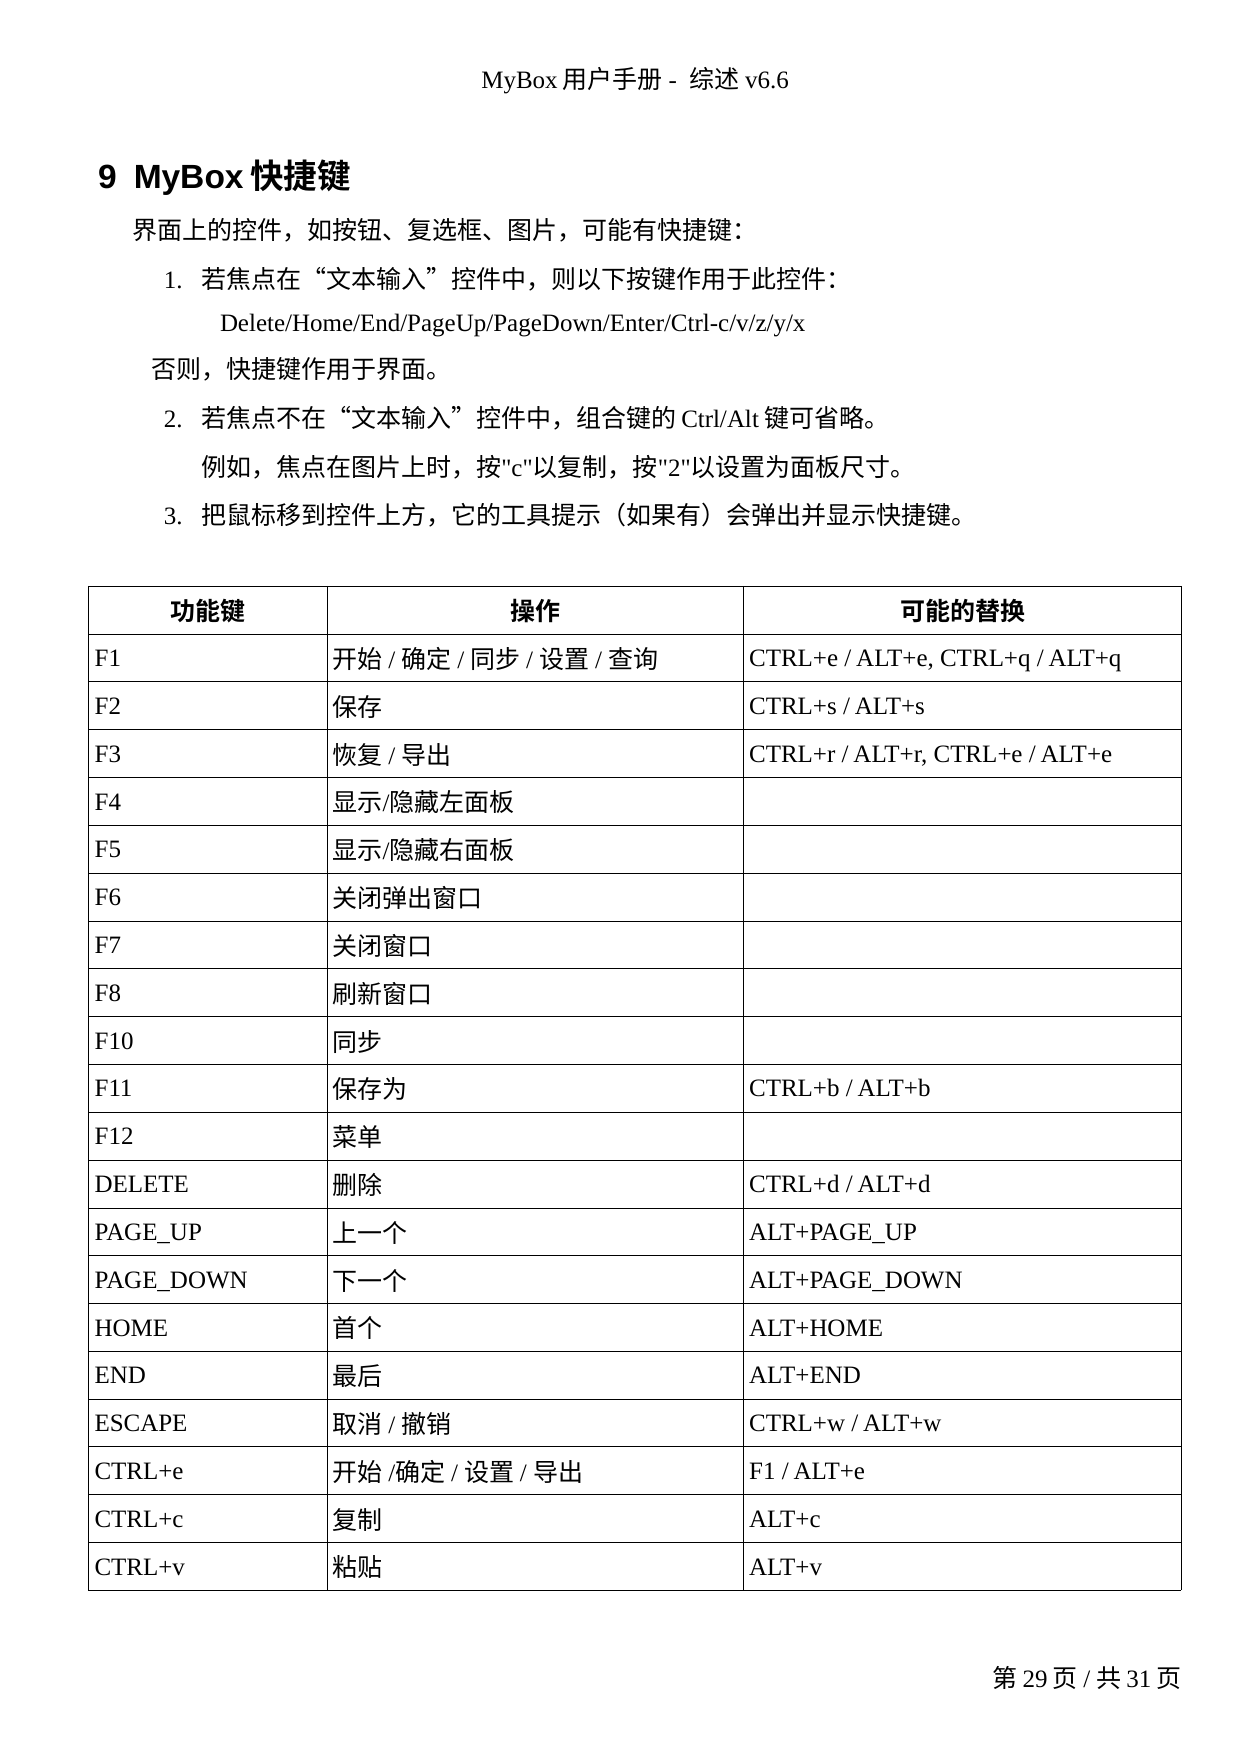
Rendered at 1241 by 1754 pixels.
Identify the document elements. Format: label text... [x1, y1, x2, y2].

table_cell 显示/隐藏右面板 [328, 826, 743, 873]
list 例如，焦点在图片上时，按"c"以复制，按"2"以设置为面板尺寸。 [163, 447, 1181, 483]
table_cell 粘贴 [328, 1543, 743, 1590]
table_cell 下一个 [328, 1256, 743, 1303]
list 若焦点在“文本输入”控件中，则以下按键作用于此控件： [163, 259, 1181, 296]
text Delete/Home/End/PageUp/PageDown/Enter/Ctrl-c/v/z/y/x [88, 308, 1181, 337]
table_cell CTRL+s / ALT+s [744, 682, 1181, 729]
table_cell 最后 [328, 1352, 743, 1399]
table_cell CTRL+d / ALT+d [744, 1161, 1181, 1207]
table_cell CTRL+e [89, 1447, 327, 1494]
table_cell F11 [89, 1065, 327, 1112]
table_cell [744, 874, 1181, 921]
table_cell 显示/隐藏左面板 [328, 778, 743, 825]
table_cell 开始 / 确定 / 同步 / 设置 / 查询 [328, 635, 743, 681]
table_cell 恢复 / 导出 [328, 730, 743, 777]
table_cell [744, 778, 1181, 825]
table_cell CTRL+e / ALT+e, CTRL+q / ALT+q [744, 635, 1181, 681]
table_cell F1 [89, 635, 327, 681]
table_cell 同步 [328, 1017, 743, 1064]
table_cell F1 / ALT+e [744, 1447, 1181, 1494]
table_cell 删除 [328, 1161, 743, 1207]
text 界面上的控件，如按钮、复选框、图片，可能有快捷键： [88, 211, 1181, 247]
table_cell 刷新窗口 [328, 969, 743, 1016]
table_cell DELETE [89, 1161, 327, 1207]
table_cell F12 [89, 1113, 327, 1159]
table_cell 保存 [328, 682, 743, 729]
table_cell ALT+HOME [744, 1304, 1181, 1351]
table_cell 开始 /确定 / 设置 / 导出 [328, 1447, 743, 1494]
table_cell CTRL+b / ALT+b [744, 1065, 1181, 1112]
table_cell ALT+c [744, 1495, 1181, 1542]
table_cell 首个 [328, 1304, 743, 1351]
table_cell 取消 / 撤销 [328, 1400, 743, 1446]
table_cell END [89, 1352, 327, 1399]
table_cell 上一个 [328, 1209, 743, 1255]
subtitle MyBox快捷键 [88, 150, 1181, 198]
table_cell [744, 922, 1181, 968]
table_cell 关闭窗口 [328, 922, 743, 968]
table_cell F6 [89, 874, 327, 921]
table_cell [744, 969, 1181, 1016]
table_cell ALT+PAGE_UP [744, 1209, 1181, 1255]
table_cell HOME [89, 1304, 327, 1351]
table_cell F7 [89, 922, 327, 968]
table_header 功能键 [89, 587, 327, 634]
table_cell 菜单 [328, 1113, 743, 1159]
table_cell [744, 1017, 1181, 1064]
table_cell F2 [89, 682, 327, 729]
text 否则，快捷键作用于界面。 [88, 349, 1181, 386]
table_cell [744, 1113, 1181, 1159]
table_header 操作 [328, 587, 743, 634]
table_cell ALT+PAGE_DOWN [744, 1256, 1181, 1303]
table_cell CTRL+c [89, 1495, 327, 1542]
table_cell F3 [89, 730, 327, 777]
table_cell [744, 826, 1181, 873]
list 把鼠标移到控件上方，它的工具提示（如果有）会弹出并显示快捷键。 [163, 496, 1181, 532]
table_cell ALT+v [744, 1543, 1181, 1590]
table_cell F10 [89, 1017, 327, 1064]
table_cell 复制 [328, 1495, 743, 1542]
table_cell ALT+END [744, 1352, 1181, 1399]
table_cell F8 [89, 969, 327, 1016]
table_cell PAGE_DOWN [89, 1256, 327, 1303]
table_cell CTRL+v [89, 1543, 327, 1590]
table_cell CTRL+r / ALT+r, CTRL+e / ALT+e [744, 730, 1181, 777]
table_cell PAGE_UP [89, 1209, 327, 1255]
list 若焦点不在“文本输入”控件中，组合键的Ctrl/Alt键可省略。 [163, 398, 1181, 434]
table_header 可能的替换 [744, 587, 1181, 634]
table_cell 保存为 [328, 1065, 743, 1112]
table_cell F5 [89, 826, 327, 873]
table_cell CTRL+w / ALT+w [744, 1400, 1181, 1446]
table_cell F4 [89, 778, 327, 825]
table_cell 关闭弹出窗口 [328, 874, 743, 921]
table_cell ESCAPE [89, 1400, 327, 1446]
